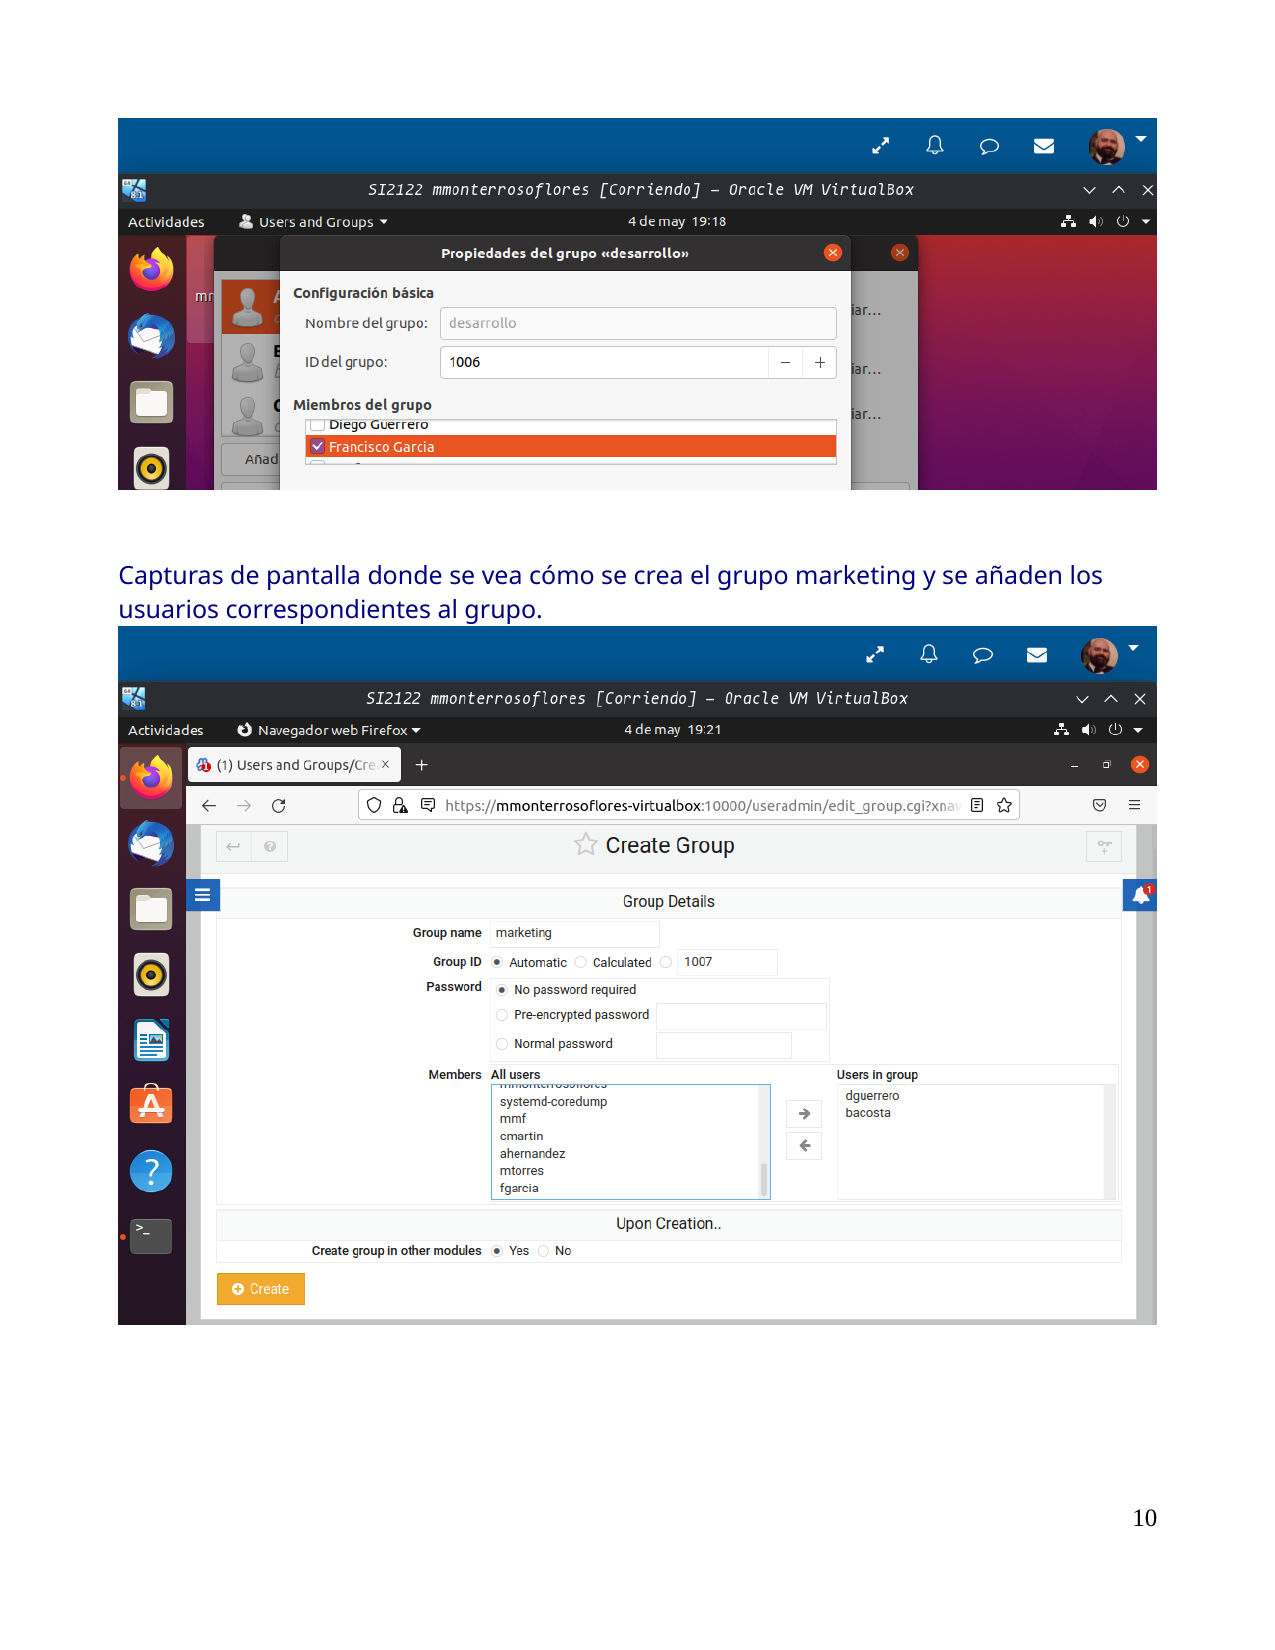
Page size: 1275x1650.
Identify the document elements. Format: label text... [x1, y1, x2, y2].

picture [118, 626, 1157, 1325]
table_header [118, 1325, 1157, 1359]
table_cell [118, 490, 1157, 524]
text Capturas de pantalla donde se vea cómo se crea el grupo marketing y se añaden los usuarios correspondientes al grupo. [118, 558, 1157, 626]
picture [118, 118, 1157, 490]
